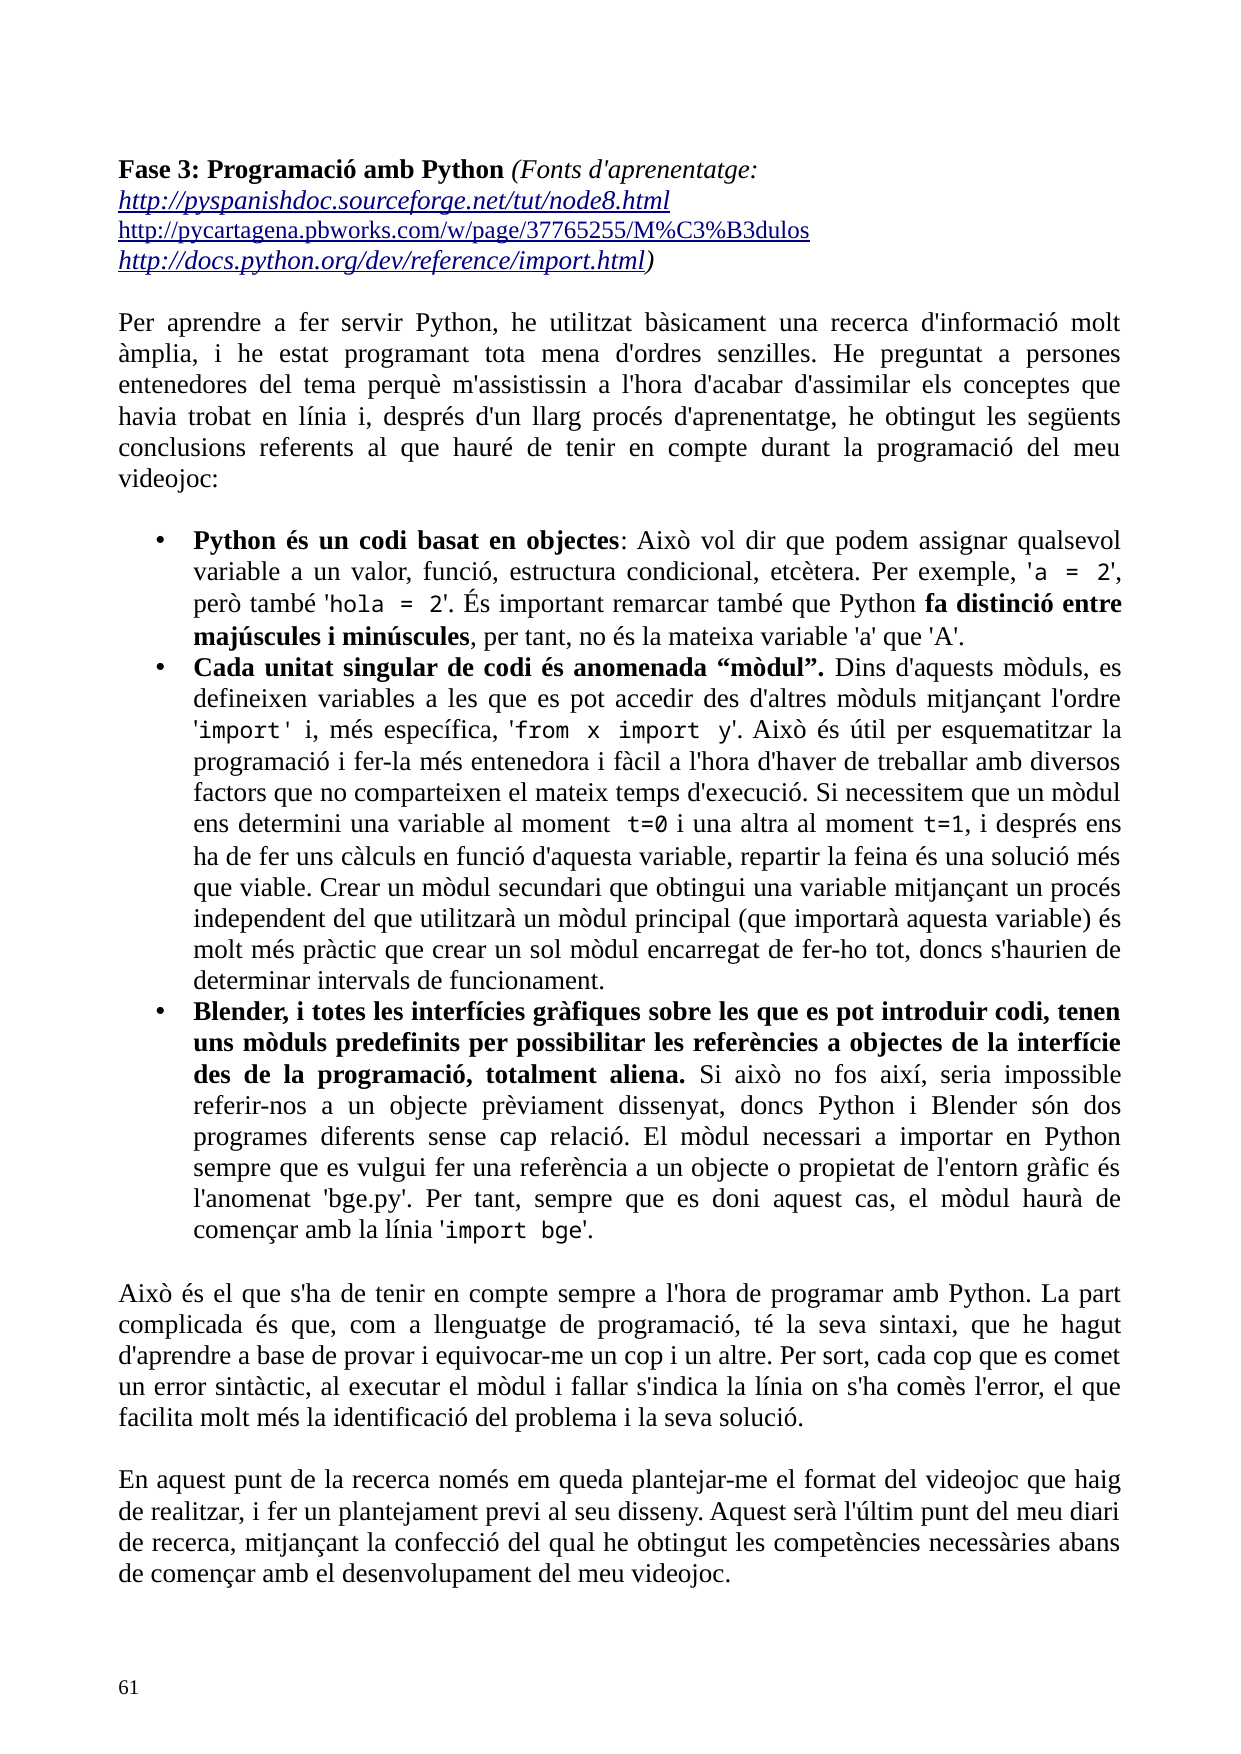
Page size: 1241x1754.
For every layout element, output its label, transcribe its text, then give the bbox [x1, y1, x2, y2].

list Cada unitat singular de codi és anomenada “mòdul”. Dins d'aquests mòduls, es defineixen variables a les que es pot accedir des d'altres mòduls mitjançant l'ordre 'import' i, més específica, 'from x import y'. Això és útil per esquematitzar la programació i fer-la més entenedora i fàcil a l'hora d'haver de treballar amb diversos factors que no comparteixen el mateix temps d'execució. Si necessitem que un mòdul ens determini una variable al moment t=0 i una altra al moment t=1, i després ens ha de fer uns càlculs en funció d'aquesta variable, repartir la feina és una solució més que viable. Crear un mòdul secundari que obtingui una variable mitjançant un procés independent del que utilitzarà un mòdul principal (que importarà aquesta variable) és molt més pràctic que crear un sol mòdul encarregat de fer-ho tot, doncs s'haurien de determinar intervals de funcionament. [156, 651, 1122, 995]
text Per aprendre a fer servir Python, he utilitzat bàsicament una recerca d'informació molt àmplia, i he estat programant tota mena d'ordres senzilles. He preguntat a persones entenedores del tema perquè m'assistissin a l'hora d'acabar d'assimilar els conceptes que havia trobat en línia i, després d'un llarg procés d'aprenentatge, he obtingut les següents conclusions referents al que hauré de tenir en compte durant la programació del meu videojoc: [118, 306, 1122, 493]
list Blender, i totes les interfícies gràfiques sobre les que es pot introduir codi, tenen uns mòduls predefinits per possibilitar les referències a objectes de la interfície des de la programació, totalment aliena. Si això no fos així, seria impossible referir-nos a un objecte prèviament dissenyat, doncs Python i Blender són dos programes diferents sense cap relació. El mòdul necessari a importar en Python sempre que es vulgui fer una referència a un objecte o propietat de l'entorn gràfic és l'anomenat 'bge.py'. Per tant, sempre que es doni aquest cas, el mòdul haurà de començar amb la línia 'import bge'. [156, 995, 1122, 1246]
text Fase 3: Programació amb Python (Fonts d'aprenentatge: http://pyspanishdoc.sourceforge.net/tut/node8.html [118, 153, 1122, 215]
text En aquest punt de la recerca només em queda plantejar-me el format del videojoc que haig de realitzar, i fer un plantejament previ al seu disseny. Aquest serà l'últim punt del meu diari de recerca, mitjançant la confecció del qual he obtingut les competències necessàries abans de començar amb el desenvolupament del meu videojoc. [118, 1463, 1122, 1588]
text Això és el que s'ha de tenir en compte sempre a l'hora de programar amb Python. La part complicada és que, com a llenguatge de programació, té la seva sintaxi, que he hagut d'aprendre a base de provar i equivocar-me un cop i un altre. Per sort, cada cop que es comet un error sintàctic, al executar el mòdul i fallar s'indica la línia on s'ha comès l'error, el que facilita molt més la identificació del problema i la seva solució. [118, 1277, 1122, 1432]
text http://docs.python.org/dev/reference/import.html) [118, 244, 1122, 275]
text http://pycartagena.pbworks.com/w/page/37765255/M%C3%B3dulos [118, 215, 1122, 244]
list Python és un codi basat en objectes: Això vol dir que podem assignar qualsevol variable a un valor, funció, estructura condicional, etcètera. Per exemple, 'a = 2', però també 'hola = 2'. És important remarcar també que Python fa distinció entre majúscules i minúscules, per tant, no és la mateixa variable 'a' que 'A'. [156, 524, 1122, 651]
